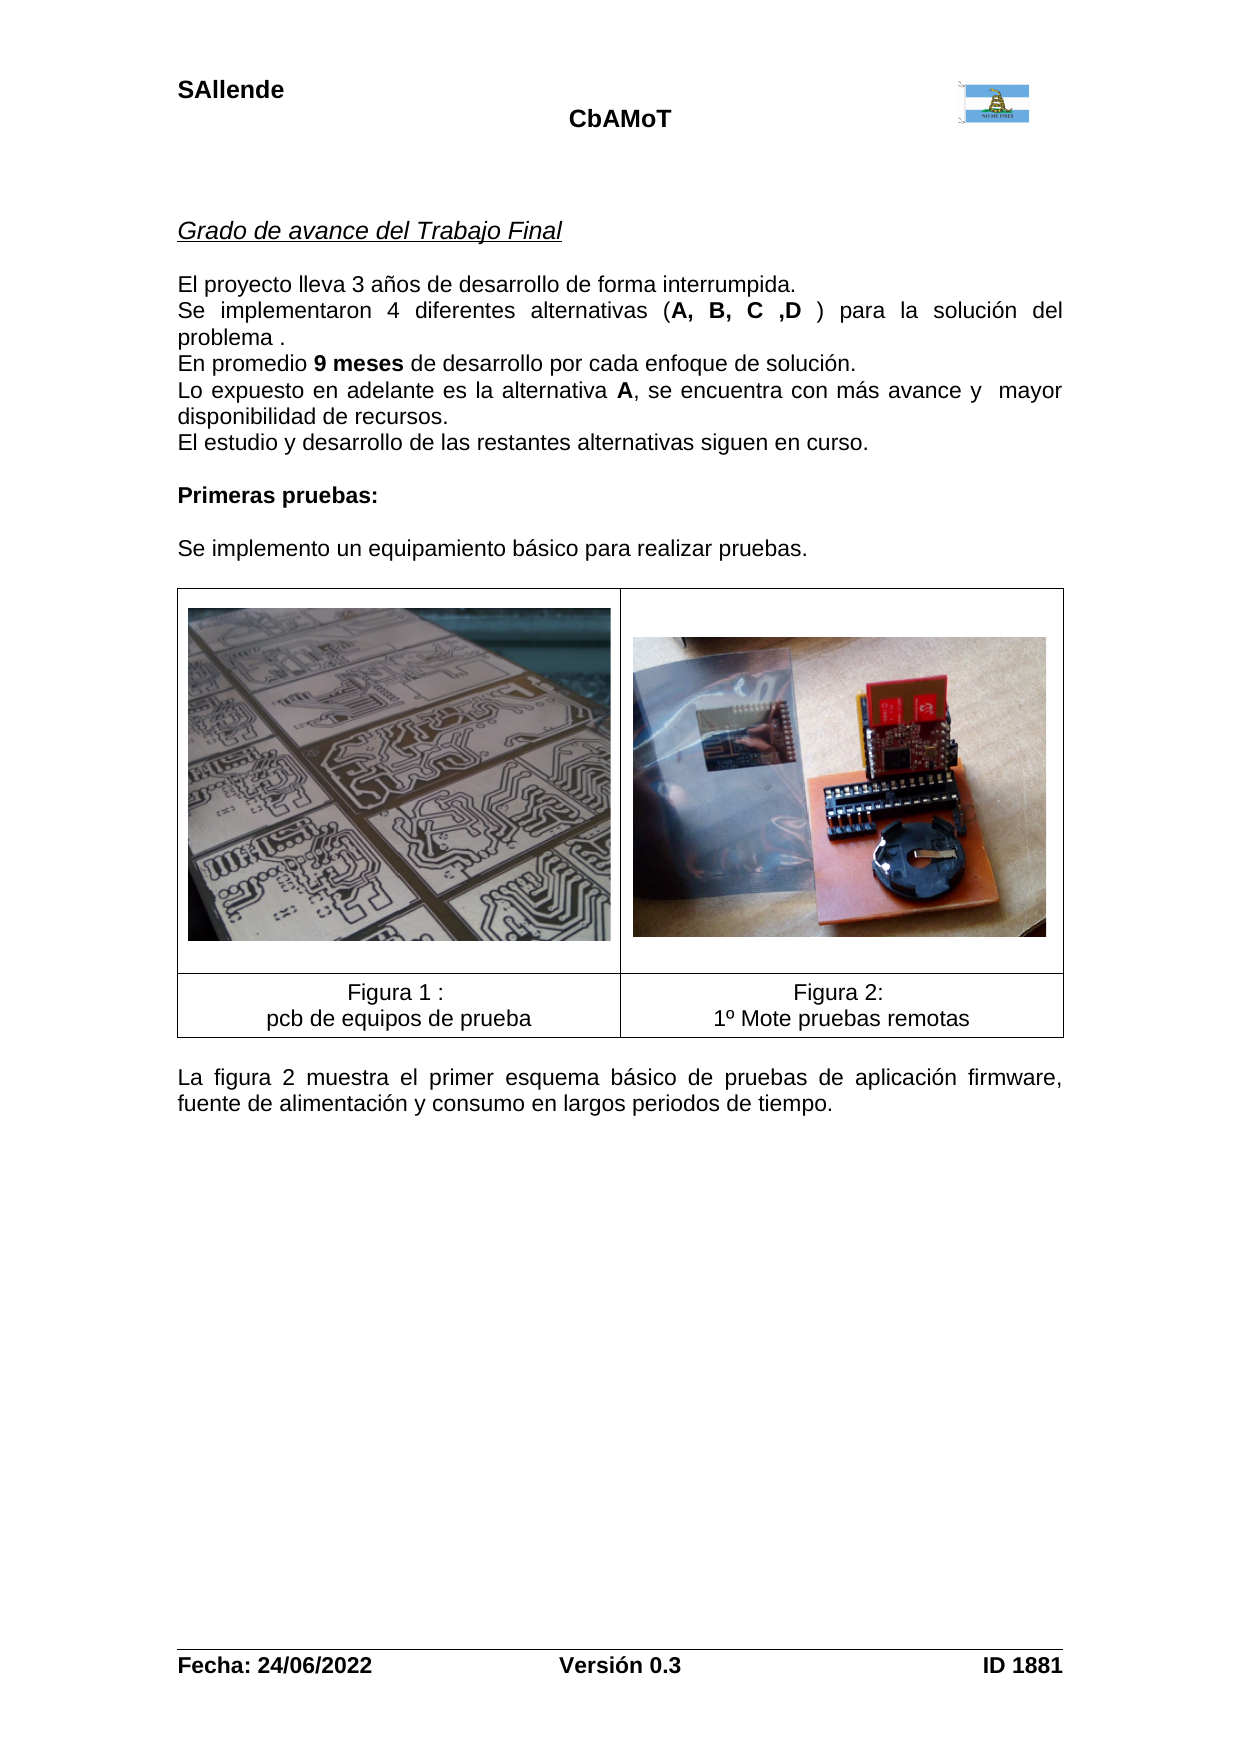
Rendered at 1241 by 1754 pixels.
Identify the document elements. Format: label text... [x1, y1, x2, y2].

text El proyecto lleva 3 años de desarrollo de forma interrumpida. [177, 271, 1063, 297]
table_cell Figura 2: 1º Mote pruebas remotas [621, 974, 1063, 1037]
picture [633, 637, 1047, 937]
text En promedio 9 meses de desarrollo por cada enfoque de solución. [177, 350, 1063, 377]
picture [188, 608, 611, 941]
text Primeras pruebas: [177, 482, 1063, 508]
subtitle Grado de avance del Trabajo Final [177, 216, 1063, 245]
table_header [178, 589, 620, 973]
text Se implemento un equipamiento básico para realizar pruebas. [177, 535, 1063, 561]
table_cell Figura 1 : pcb de equipos de prueba [178, 974, 620, 1037]
text Lo expuesto en adelante es la alternativa A, se encuentra con más avance y mayor disponibilidad de recursos. [177, 377, 1063, 429]
text Se implementaron 4 diferentes alternativas (A, B, C ,D ) para la solución del problema . [177, 297, 1063, 350]
picture [954, 79, 1033, 126]
text El estudio y desarrollo de las restantes alternativas siguen en curso. [177, 429, 1063, 456]
table_header [621, 589, 1063, 973]
text La figura 2 muestra el primer esquema básico de pruebas de aplicación firmware, fuente de alimentación y consumo en largos periodos de tiempo. [177, 1064, 1063, 1116]
